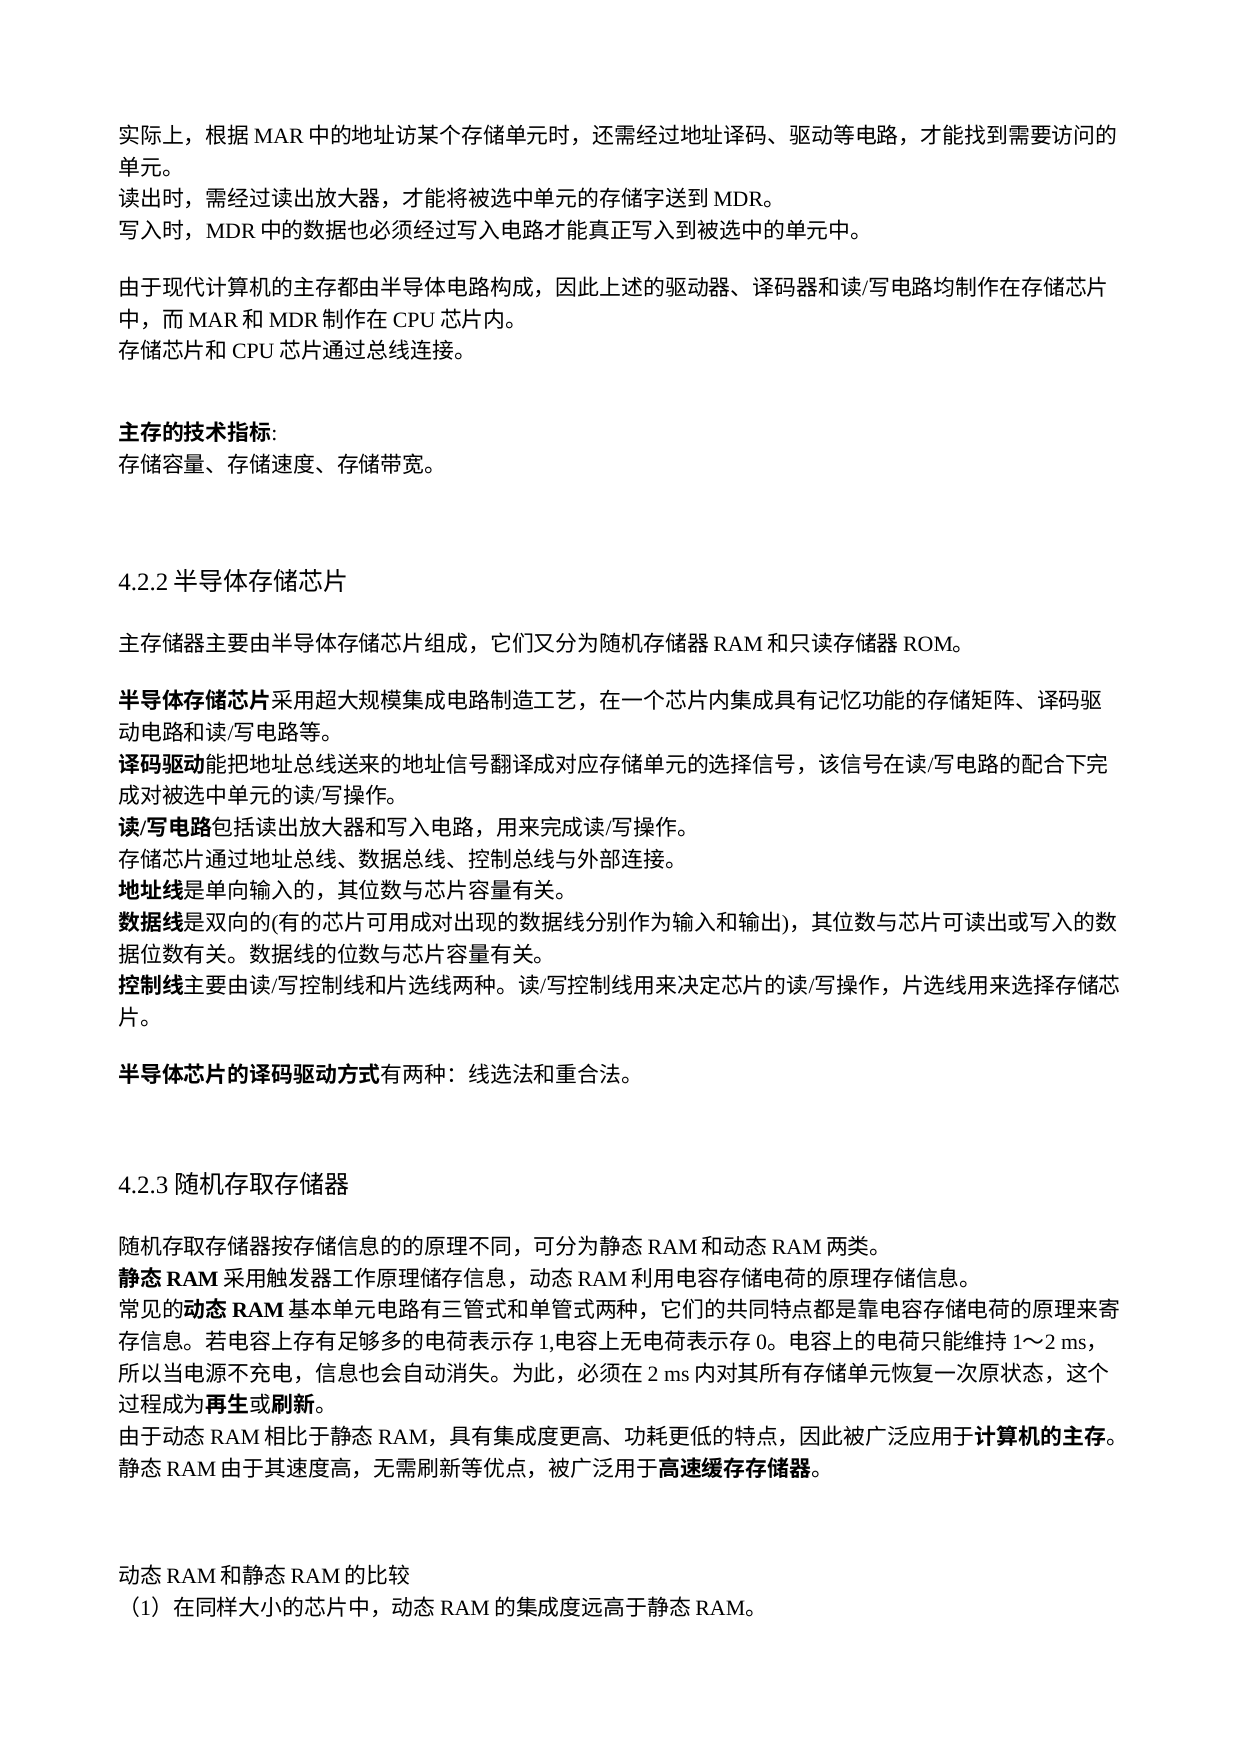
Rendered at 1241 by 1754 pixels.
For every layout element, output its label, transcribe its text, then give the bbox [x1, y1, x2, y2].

text 译码驱动能把地址总线送来的地址信号翻译成对应存储单元的选择信号，该信号在读/写电路的配合下完成对被选中单元的读/写操作。 [118, 747, 1122, 810]
text 存储芯片和CPU芯片通过总线连接。 [118, 333, 1122, 365]
text 4.2.2半导体存储芯片 [118, 561, 1122, 598]
text 静态RAM采用触发器工作原理储存信息，动态RAM利用电容存储电荷的原理存储信息。 [118, 1261, 1122, 1292]
text 实际上，根据MAR中的地址访某个存储单元时，还需经过地址译码、驱动等电路，才能找到需要访问的单元。 [118, 118, 1122, 181]
text 动态RAM和静态RAM的比较 [118, 1558, 1122, 1590]
text 主存的技术指标: [118, 415, 1122, 447]
text 数据线是双向的(有的芯片可用成对出现的数据线分别作为输入和输出)，其位数与芯片可读出或写入的数据位数有关。数据线的位数与芯片容量有关。 [118, 905, 1122, 968]
text 写入时，MDR中的数据也必须经过写入电路才能真正写入到被选中的单元中。 [118, 213, 1122, 245]
text 由于现代计算机的主存都由半导体电路构成，因此上述的驱动器、译码器和读/写电路均制作在存储芯片中，而MAR和MDR制作在CPU芯片内。 [118, 270, 1122, 333]
text 静态RAM由于其速度高，无需刷新等优点，被广泛用于高速缓存存储器。 [118, 1451, 1122, 1482]
text 读/写电路包括读出放大器和写入电路，用来完成读/写操作。 [118, 810, 1122, 842]
text 常见的动态RAM基本单元电路有三管式和单管式两种，它们的共同特点都是靠电容存储电荷的原理来寄存信息。若电容上存有足够多的电荷表示存1,电容上无电荷表示存0。电容上的电荷只能维持1～2 ms，所以当电源不充电，信息也会自动消失。为此，必须在2 ms内对其所有存储单元恢复一次原状态，这个过程成为再生或刷新。 [118, 1292, 1122, 1419]
text 读出时，需经过读出放大器，才能将被选中单元的存储字送到MDR。 [118, 181, 1122, 213]
text 存储芯片通过地址总线、数据总线、控制总线与外部连接。 [118, 842, 1122, 873]
text 存储容量、存储速度、存储带宽。 [118, 447, 1122, 479]
text 由于动态RAM相比于静态RAM，具有集成度更高、功耗更低的特点，因此被广泛应用于计算机的主存。 [118, 1419, 1122, 1451]
text 主存储器主要由半导体存储芯片组成，它们又分为随机存储器RAM和只读存储器ROM。 [118, 626, 1122, 658]
text （1）在同样大小的芯片中，动态RAM的集成度远高于静态RAM。 [118, 1590, 1122, 1621]
text 半导体存储芯片采用超大规模集成电路制造工艺，在一个芯片内集成具有记忆功能的存储矩阵、译码驱动电路和读/写电路等。 [118, 683, 1122, 747]
text 地址线是单向输入的，其位数与芯片容量有关。 [118, 873, 1122, 905]
text 半导体芯片的译码驱动方式有两种：线选法和重合法。 [118, 1057, 1122, 1088]
text 4.2.3 随机存取存储器 [118, 1164, 1122, 1200]
text 控制线主要由读/写控制线和片选线两种。读/写控制线用来决定芯片的读/写操作，片选线用来选择存储芯片。 [118, 968, 1122, 1032]
text 随机存取存储器按存储信息的的原理不同，可分为静态RAM和动态RAM两类。 [118, 1229, 1122, 1261]
